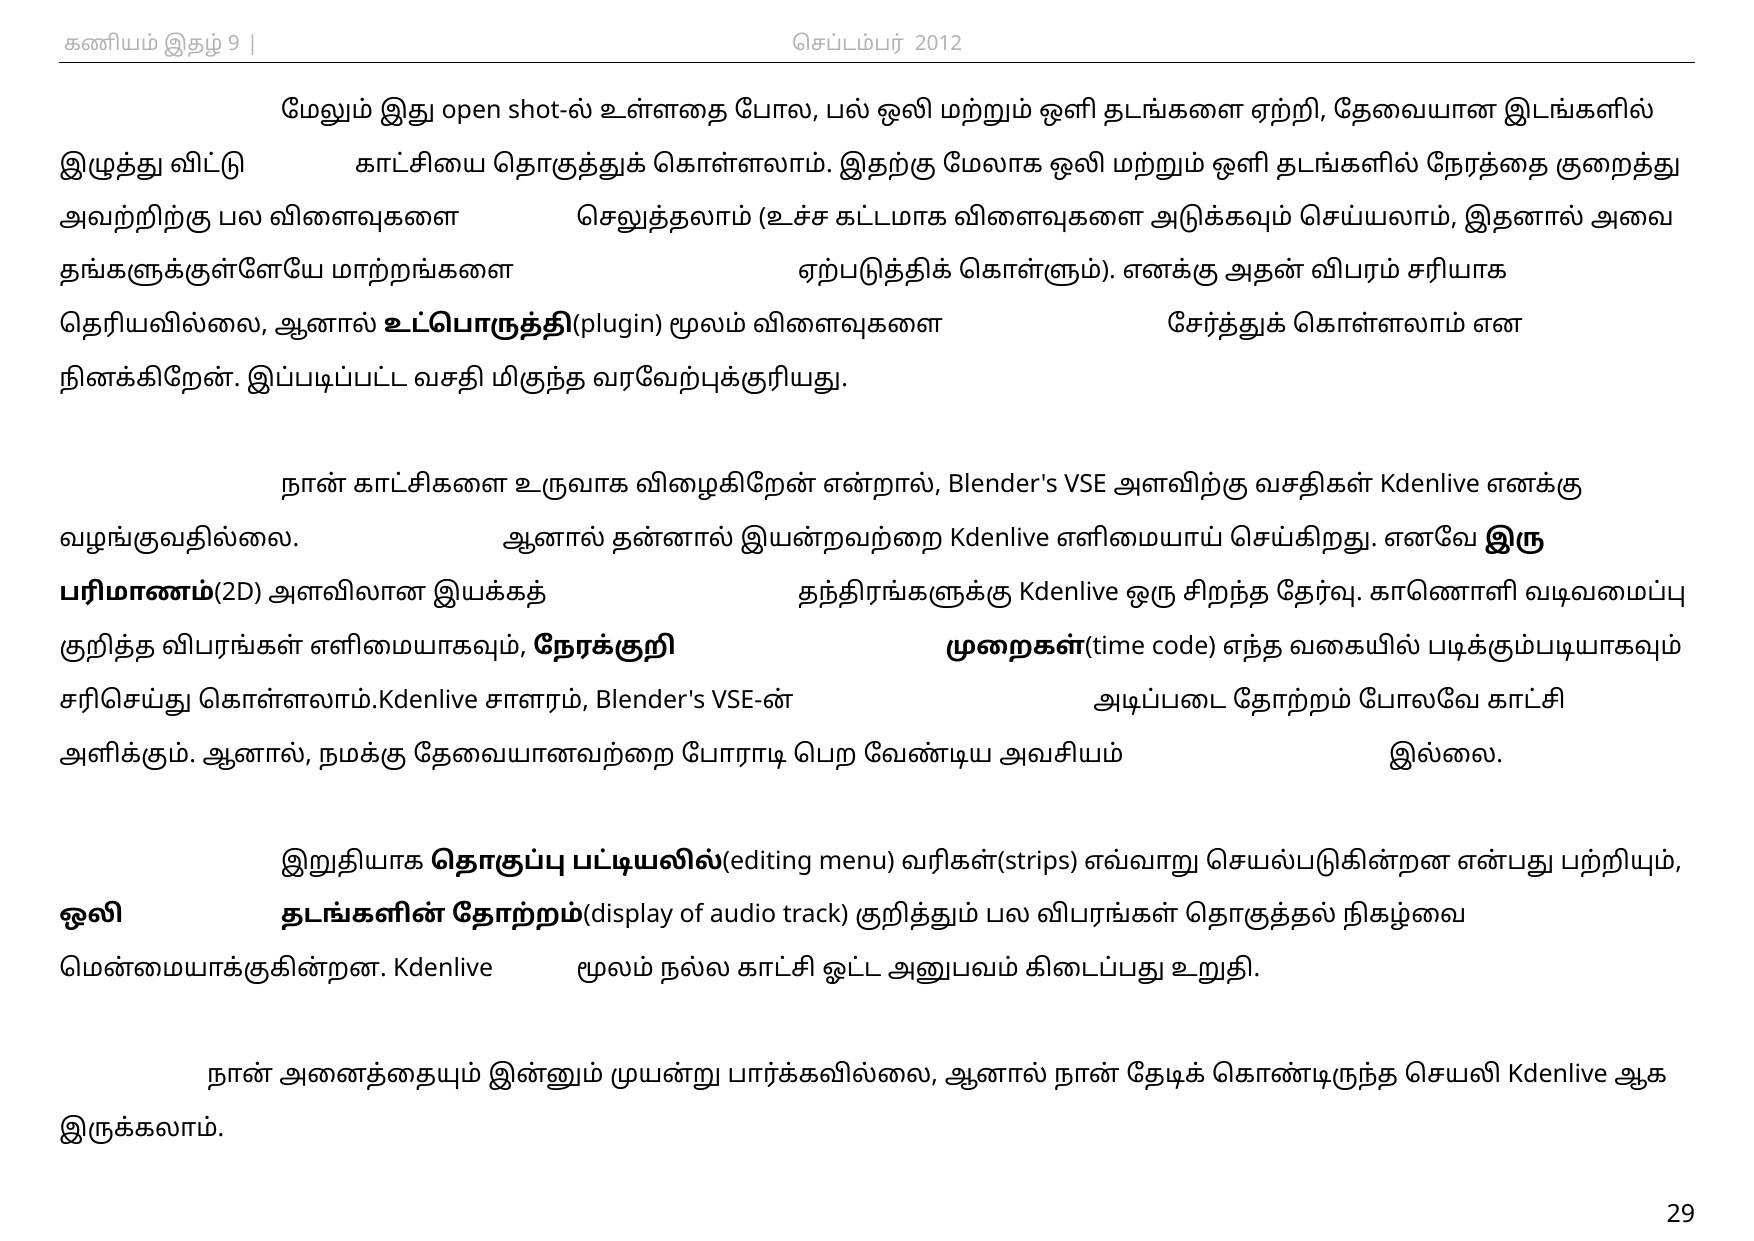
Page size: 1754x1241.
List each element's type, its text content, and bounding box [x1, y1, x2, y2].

text நான் காட்சிகளை உருவாக விழைகிறேன் என்றால், Blender's VSE அளவிற்கு வசதிகள் Kdenlive எனக்கு வழங்குவதில்லை. ஆனால் தன்னால் இயன்றவற்றை Kdenlive எளிமையாய் செய்கிறது. எனவே இரு பரிமாணம்(2D) அளவிலான இயக்கத் தந்திரங்களுக்கு Kdenlive ஒரு சிறந்த தேர்வு. காணொளி வடிவமைப்பு குறித்த விபரங்கள் எளிமையாகவும், நேரக்குறி முறைகள்(time code) எந்த வகையில் படிக்கும்படியாகவும் சரிசெய்து கொள்ளலாம்.Kdenlive சாளரம், Blender's VSE-ன் அடிப்படை தோற்றம் போலவே காட்சி அளிக்கும். ஆனால், நமக்கு தேவையானவற்றை போராடி பெற வேண்டிய அவசியம் இல்லை. [59, 466, 1695, 773]
text மேலும் இது open shot-ல் உள்ளதை போல, பல் ஒலி மற்றும் ஒளி தடங்களை ஏற்றி, தேவையான இடங்களில் இழுத்து விட்டு காட்சியை தொகுத்துக் கொள்ளலாம். இதற்கு மேலாக ஒலி மற்றும் ஒளி தடங்களில் நேரத்தை குறைத்து அவற்றிற்கு பல விளைவுகளை செலுத்தலாம் (உச்ச கட்டமாக விளைவுகளை அடுக்கவும் செய்யலாம், இதனால் அவை தங்களுக்குள்ளேயே மாற்றங்களை ஏற்படுத்திக் கொள்ளும்). எனக்கு அதன் விபரம் சரியாக தெரியவில்லை, ஆனால் உட்பொருத்தி(plugin) மூலம் விளைவுகளை சேர்த்துக் கொள்ளலாம் என நினக்கிறேன். இப்படிப்பட்ட வசதி மிகுந்த வரவேற்புக்குரியது. [59, 92, 1695, 397]
text இறுதியாக தொகுப்பு பட்டியலில்(editing menu) வரிகள்(strips) எவ்வாறு செயல்படுகின்றன என்பது பற்றியும், ஒலி தடங்களின் தோற்றம்(display of audio track) குறித்தும் பல விபரங்கள் தொகுத்தல் நிகழ்வை மென்மையாக்குகின்றன. Kdenlive மூலம் நல்ல காட்சி ஓட்ட அனுபவம் கிடைப்பது உறுதி. [59, 842, 1695, 986]
text நான் அனைத்தையும் இன்னும் முயன்று பார்க்கவில்லை, ஆனால் நான் தேடிக் கொண்டிருந்த செயலி Kdenlive ஆக இருக்கலாம். [59, 1056, 1695, 1147]
